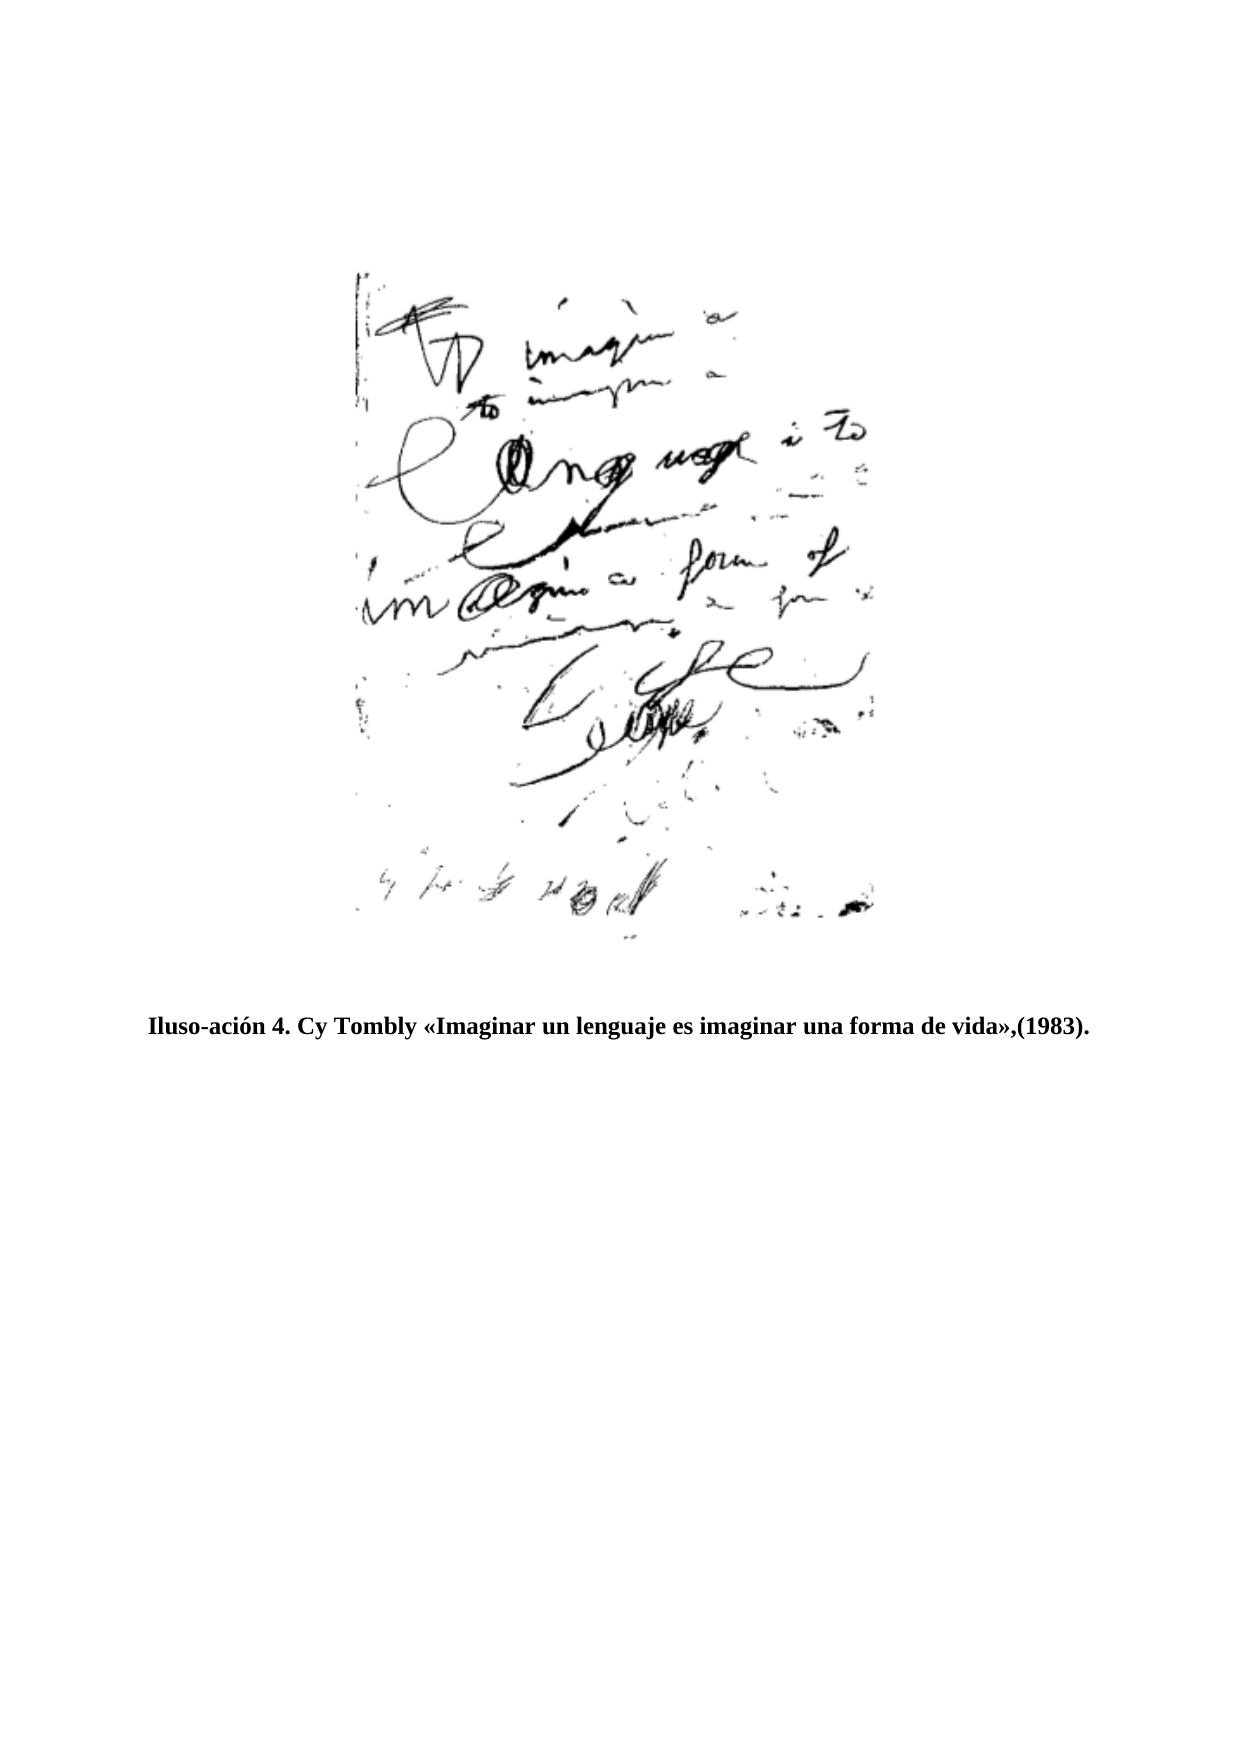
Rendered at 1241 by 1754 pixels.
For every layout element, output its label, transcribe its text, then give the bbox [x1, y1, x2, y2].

picture [370, 254, 918, 944]
text Iluso-ación 4. Cy Tombly «Imaginar un lenguaje es imaginar una forma de vida»,(1983). [148, 1011, 1093, 1040]
